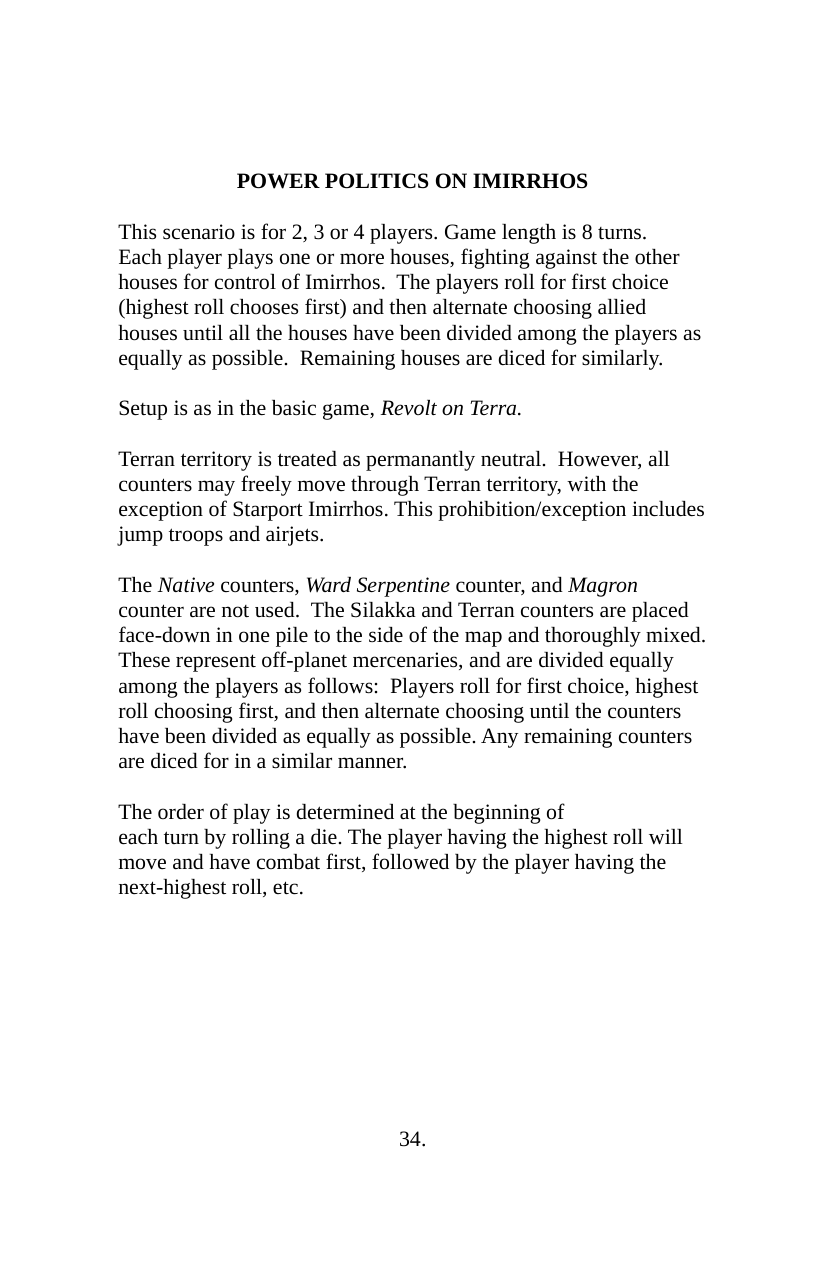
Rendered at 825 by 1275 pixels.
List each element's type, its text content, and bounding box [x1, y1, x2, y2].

text 34. [118, 1126, 707, 1152]
text The Native counters, Ward Serpentine counter, and Magron counter are not used. The Silakka and Terran counters are placed face-down in one pile to the side of the map and thoroughly mixed. These represent off-planet mercenaries, and are divided equally among the players as follows: Players roll for first choice, highest roll choosing first, and then alternate choosing until the counters have been divided as equally as possible. Any remaining counters are diced for in a similar manner. [118, 572, 707, 773]
text Terran territory is treated as permanantly neutral. However, all counters may freely move through Terran territory, with the exception of Starport Imirrhos. This prohibition/exception includes jump troops and airjets. [118, 446, 707, 547]
text This scenario is for 2, 3 or 4 players. Game length is 8 turns. Each player plays one or more houses, fighting against the other houses for control of Imirrhos. The players roll for first choice (highest roll chooses first) and then alternate choosing allied houses until all the houses have been divided among the players as equally as possible. Remaining houses are diced for similarly. [118, 219, 707, 370]
text Setup is as in the basic game, Revolt on Terra. [118, 395, 707, 421]
text The order of play is determined at the beginning of [118, 799, 707, 824]
text POWER POLITICS ON IMIRRHOS [118, 168, 707, 194]
text each turn by rolling a die. The player having the highest roll will move and have combat first, followed by the player having the next-highest roll, etc. [118, 824, 707, 899]
